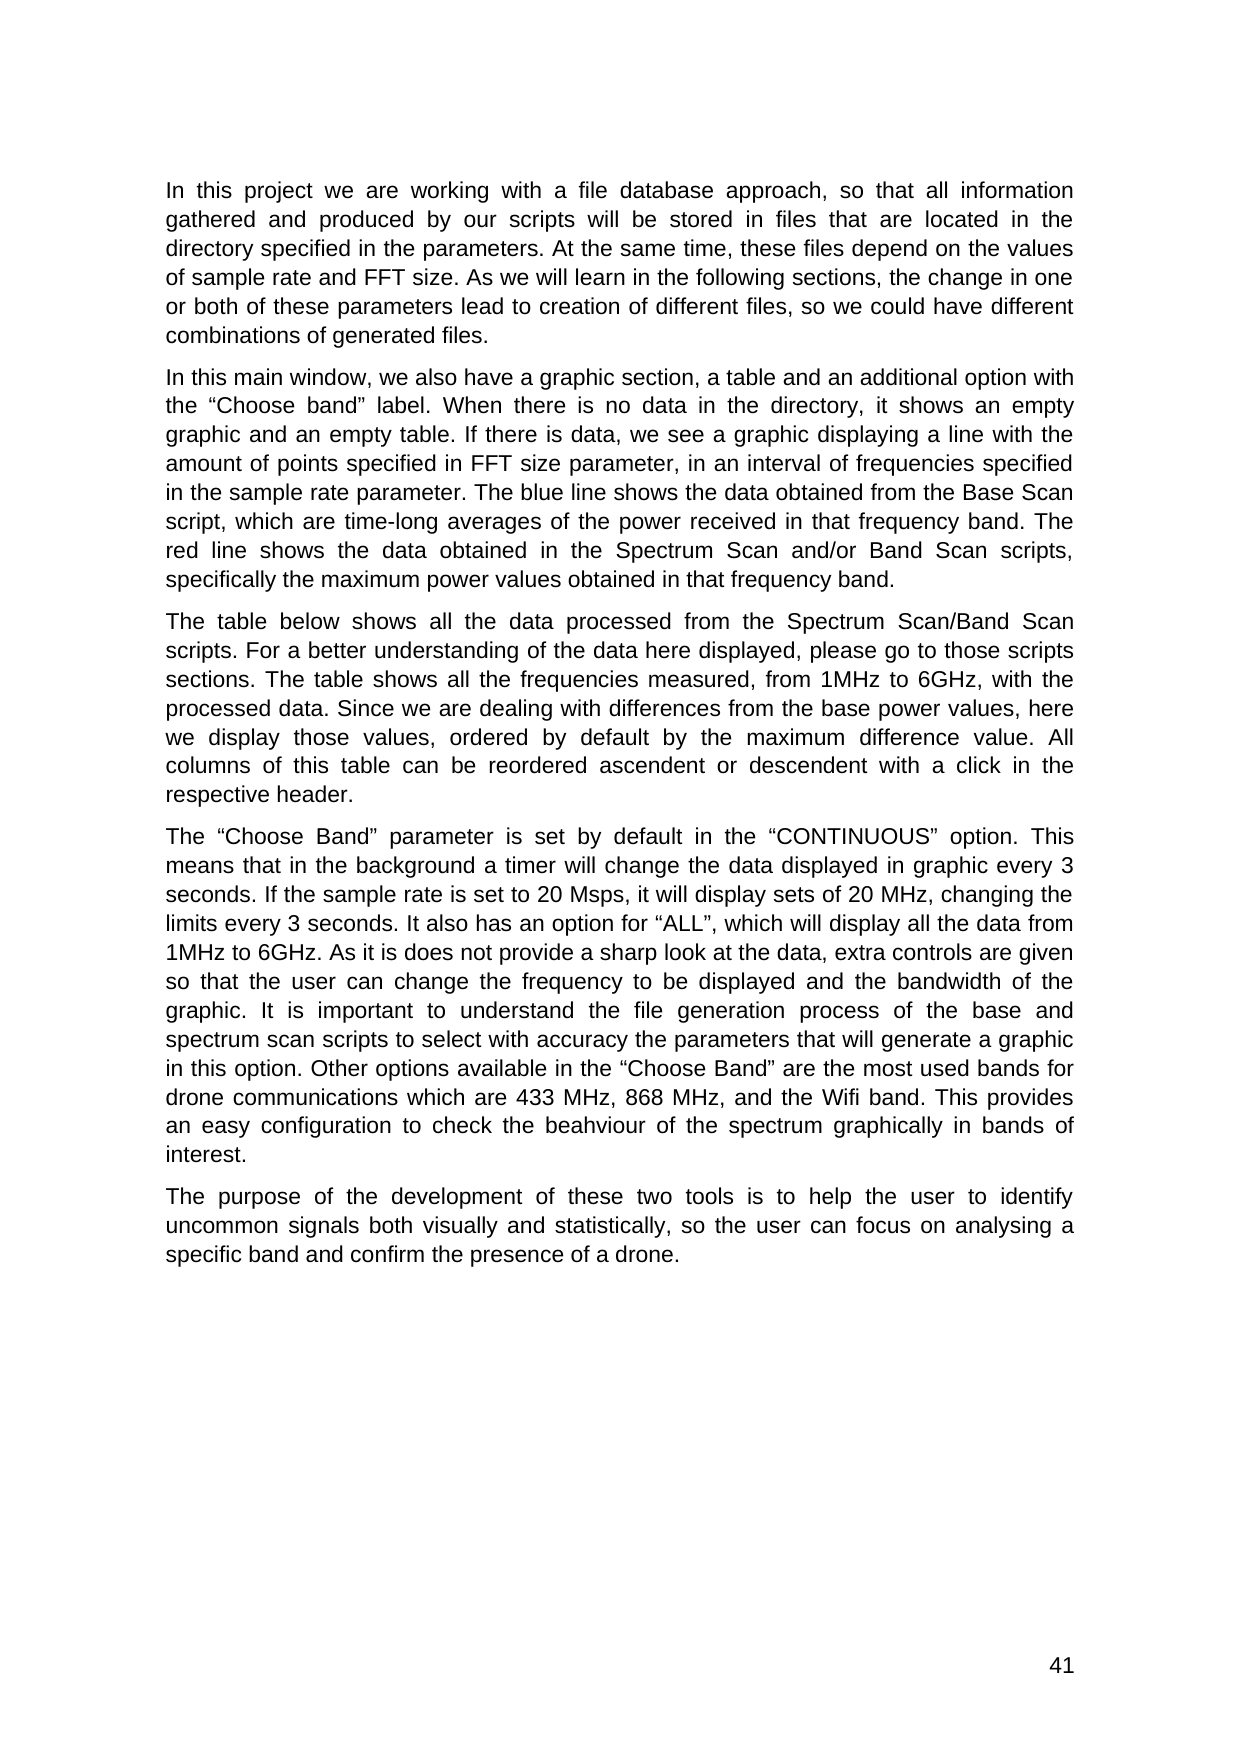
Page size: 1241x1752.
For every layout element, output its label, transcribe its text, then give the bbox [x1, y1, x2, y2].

text The “Choose Band” parameter is set by default in the “CONTINUOUS” option. This means that in the background a timer will change the data displayed in graphic every 3 seconds. If the sample rate is set to 20 Msps, it will display sets of 20 MHz, changing the limits every 3 seconds. It also has an option for “ALL”, which will display all the data from 1MHz to 6GHz. As it is does not provide a sharp look at the data, extra controls are given so that the user can change the frequency to be displayed and the bandwidth of the graphic. It is important to understand the file generation process of the base and spectrum scan scripts to select with accuracy the parameters that will generate a graphic in this option. Other options available in the “Choose Band” are the most used bands for drone communications which are 433 MHz, 868 MHz, and the Wifi band. This provides an easy configuration to check the beahviour of the spectrum graphically in bands of interest. [165, 823, 1075, 1168]
text In this main window, we also have a graphic section, a table and an additional option with the “Choose band” label. When there is no data in the directory, it shows an empty graphic and an empty table. If there is data, we see a graphic displaying a line with the amount of points specified in FFT size parameter, in an interval of frequencies specified in the sample rate parameter. The blue line shows the data obtained from the Base Scan script, which are time-long averages of the power received in that frequency band. The red line shows the data obtained in the Spectrum Scan and/or Band Scan scripts, specifically the maximum power values obtained in that frequency band. [165, 363, 1075, 592]
text The purpose of the development of these two tools is to help the user to identify uncommon signals both visually and statistically, so the user can focus on analysing a specific band and confirm the presence of a drone. [165, 1183, 1075, 1267]
text The table below shows all the data processed from the Spectrum Scan/Band Scan scripts. For a better understanding of the data here displayed, please go to those scripts sections. The table shows all the frequencies measured, from 1MHz to 6GHz, with the processed data. Since we are dealing with differences from the base power values, here we display those values, ordered by default by the maximum difference value. All columns of this table can be reordered ascendent or descendent with a click in the respective header. [165, 608, 1075, 808]
text In this project we are working with a file database approach, so that all information gathered and produced by our scripts will be stored in files that are located in the directory specified in the parameters. At the same time, these files depend on the values of sample rate and FFT size. As we will learn in the following sections, the change in one or both of these parameters lead to creation of different files, so we could have different combinations of generated files. [165, 177, 1075, 348]
